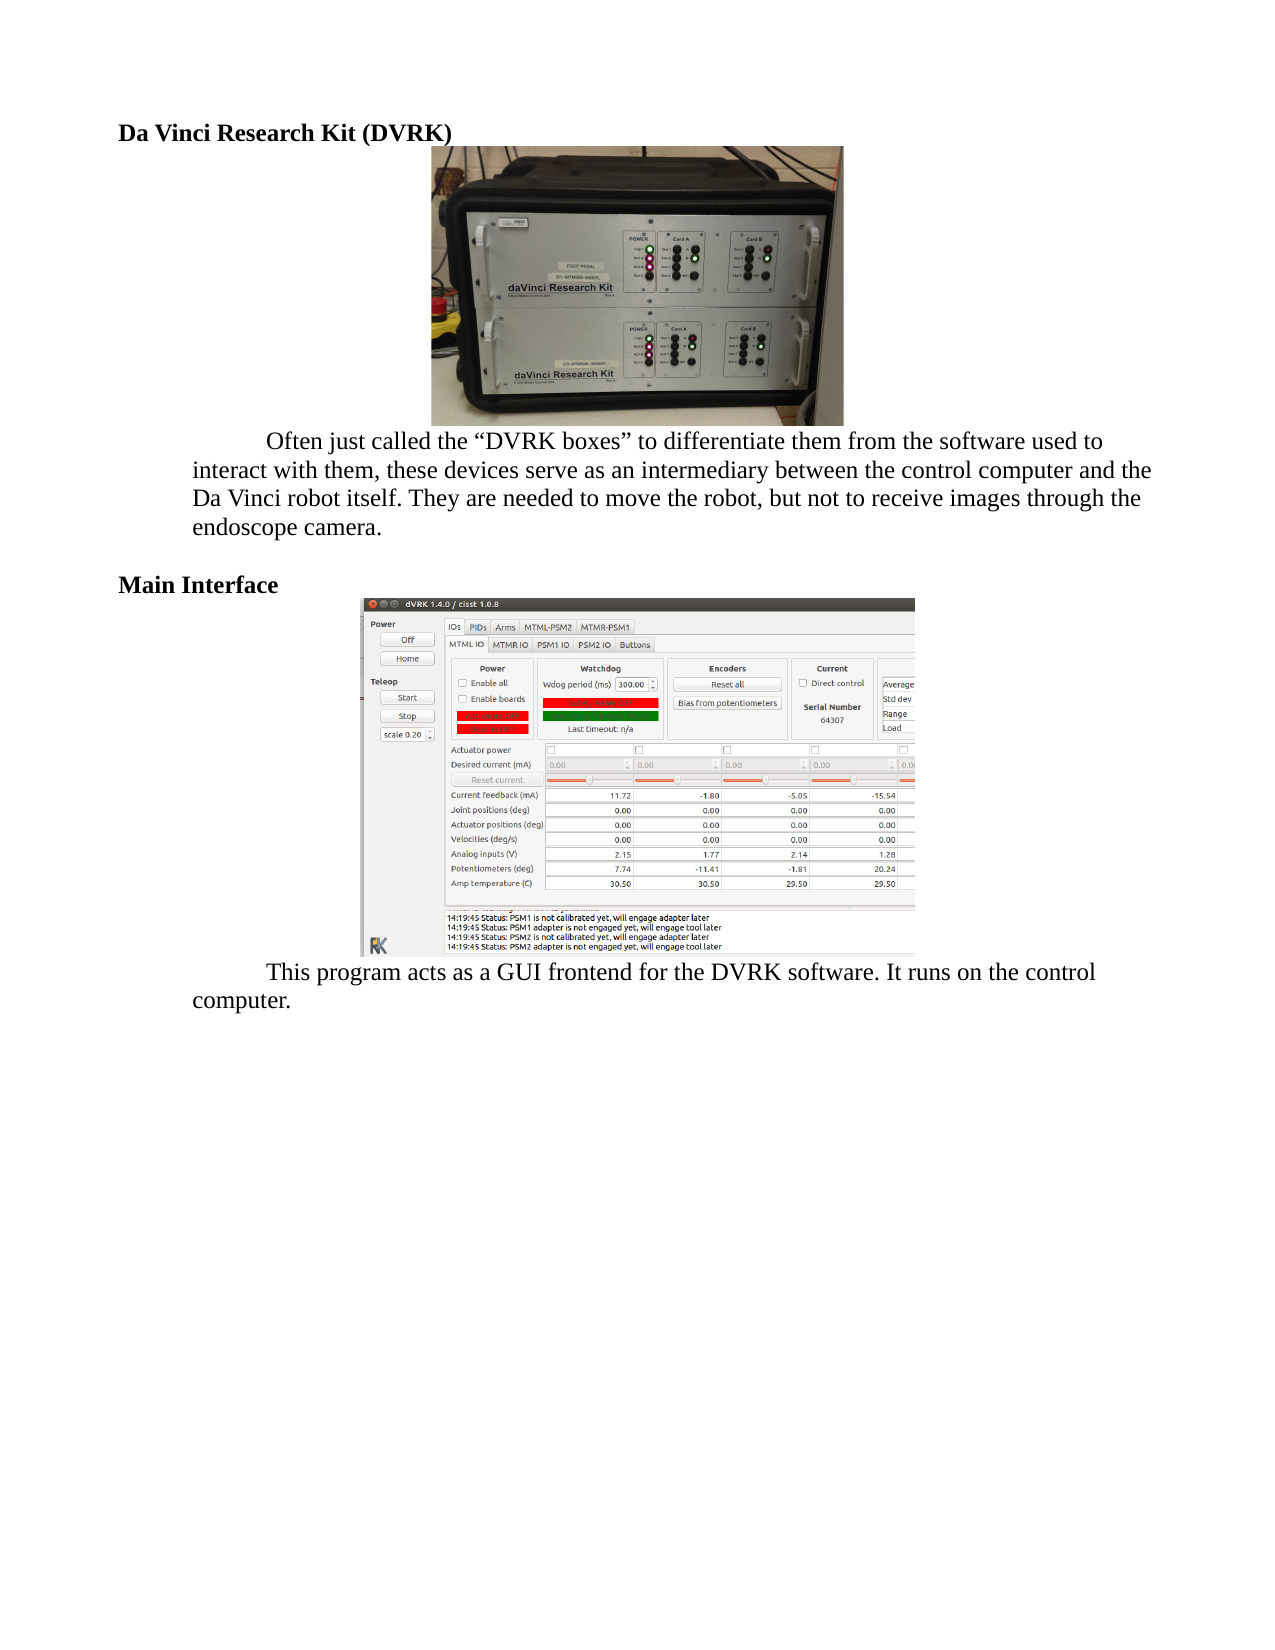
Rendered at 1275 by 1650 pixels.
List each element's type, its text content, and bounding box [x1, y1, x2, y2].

text Often just called the “DVRK boxes” to differentiate them from the software used to interact with them, these devices serve as an intermediary between the control computer and the Da Vinci robot itself. They are needed to move the robot, but not to receive images through the endoscope camera. [192, 426, 1157, 541]
text Main Interface [118, 570, 1157, 598]
picture [431, 146, 697, 426]
picture [360, 598, 592, 957]
text Da Vinci Research Kit (DVRK) [118, 118, 1157, 147]
text This program acts as a GUI frontend for the DVRK software. It runs on the control computer. [192, 957, 1157, 1014]
